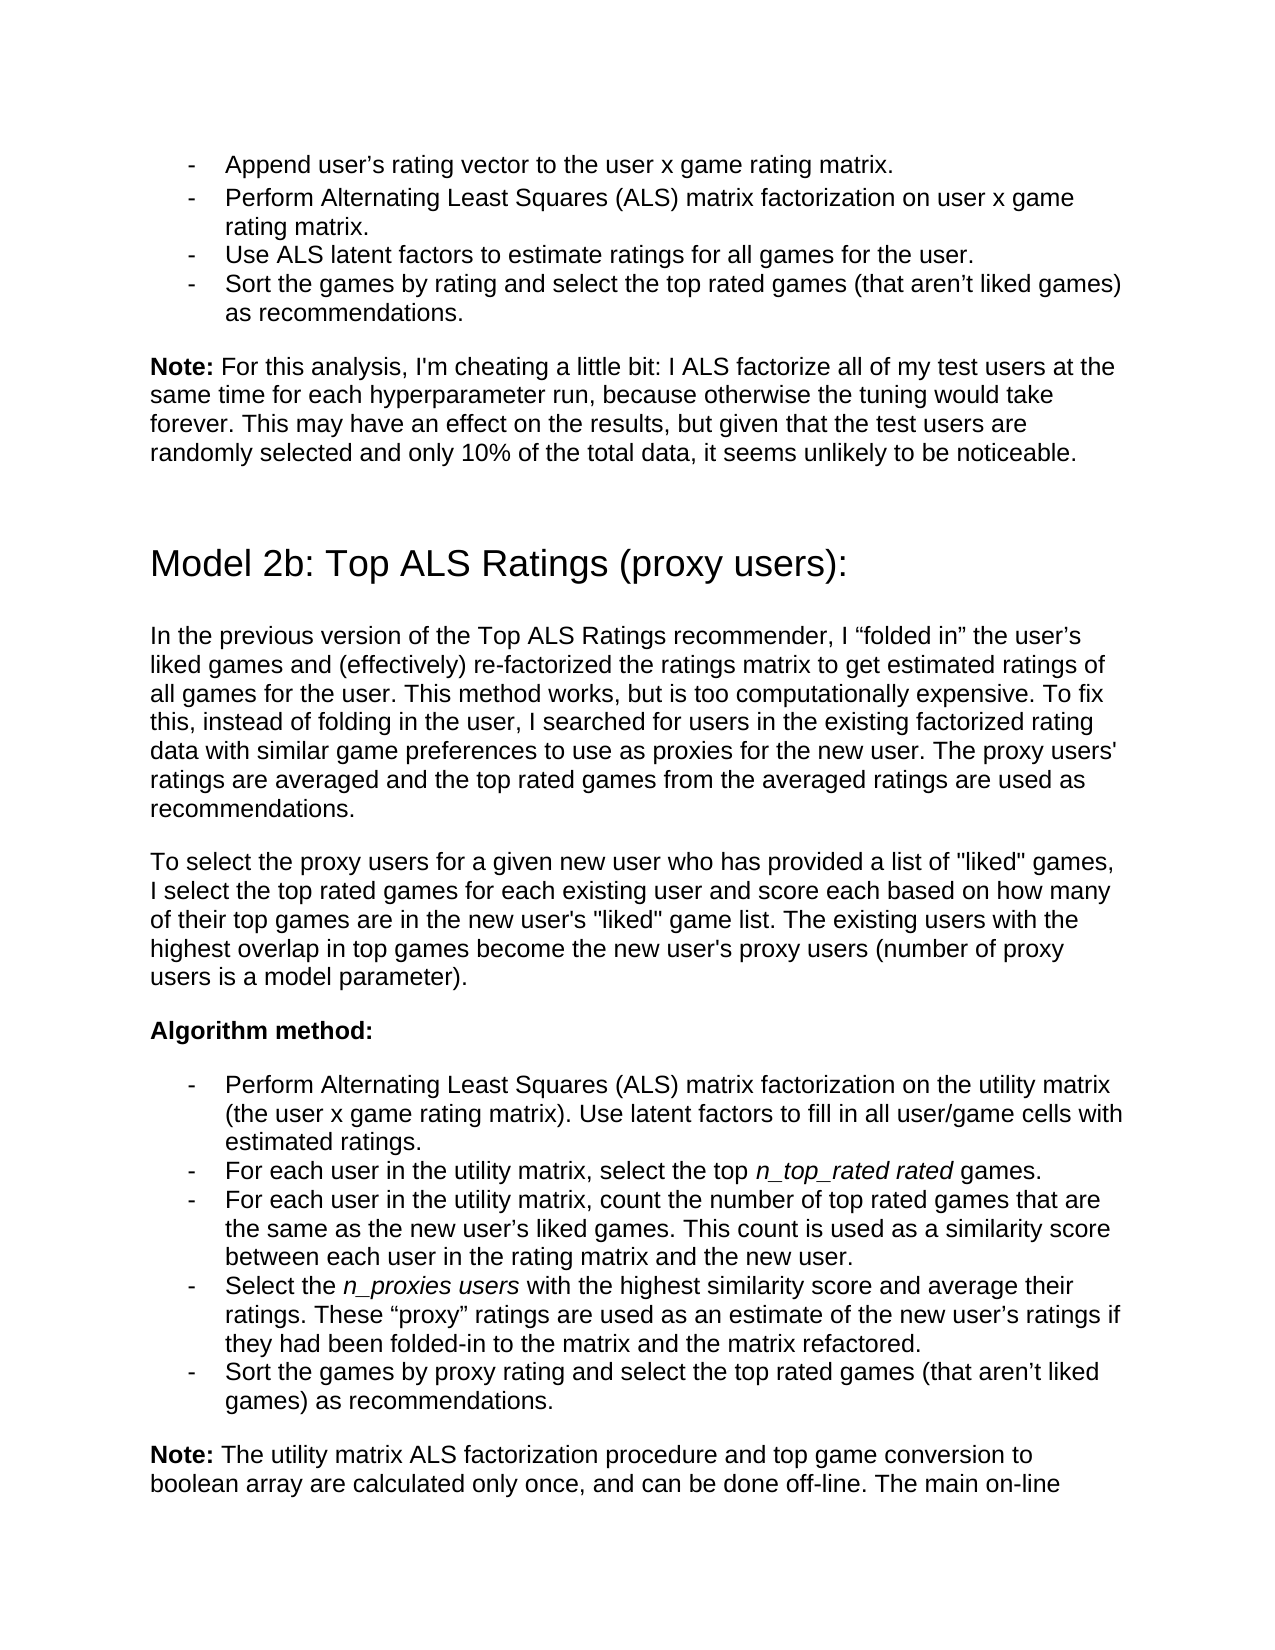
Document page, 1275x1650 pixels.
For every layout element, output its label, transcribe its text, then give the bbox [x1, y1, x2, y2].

text Note: For this analysis, I'm cheating a little bit: I ALS factorize all of my test users at the same time for each hyperparameter run, because otherwise the tuning would take forever. This may have an effect on the results, but given that the test users are randomly selected and only 10% of the total data, it seems unlikely to be noticeable. [150, 352, 1125, 467]
list For each user in the utility matrix, count the number of top rated games that are the same as the new user’s liked games. This count is used as a similarity score between each user in the rating matrix and the new user. [187, 1185, 1125, 1271]
text Model 2b: Top ALS Ratings (proxy users): [150, 541, 1125, 584]
text Algorithm method: [150, 1016, 1125, 1045]
text Note: The utility matrix ALS factorization procedure and top game conversion to boolean array are calculated only once, and can be done off-line. The main on-line [150, 1440, 1125, 1497]
list Use ALS latent factors to estimate ratings for all games for the user. [187, 241, 1125, 269]
list Perform Alternating Least Squares (ALS) matrix factorization on the utility matrix (the user x game rating matrix). Use latent factors to fill in all user/game cells with estimated ratings. [187, 1070, 1125, 1156]
list Perform Alternating Least Squares (ALS) matrix factorization on user x game rating matrix. [187, 183, 1125, 241]
list Select the n_proxies users with the highest similarity score and average their ratings. These “proxy” ratings are used as an estimate of the new user’s ratings if they had been folded-in to the matrix and the matrix refactored. [187, 1271, 1125, 1357]
list For each user in the utility matrix, select the top n_top_rated rated games. [187, 1156, 1125, 1185]
list Append user’s rating vector to the user x game rating matrix. [187, 150, 1125, 179]
text In the previous version of the Top ALS Ratings recommender, I “folded in” the user’s liked games and (effectively) re-factorized the ratings matrix to get estimated ratings of all games for the user. This method works, but is too computationally expensive. To fix this, instead of folding in the user, I searched for users in the existing factorized rating data with similar game preferences to use as proxies for the new user. The proxy users' ratings are averaged and the top rated games from the averaged ratings are used as recommendations. [150, 621, 1125, 822]
text To select the proxy users for a given new user who has provided a list of "liked" games, I select the top rated games for each existing user and score each based on how many of their top games are in the new user's "liked" game list. The existing users with the highest overlap in top games become the new user's proxy users (number of proxy users is a model parameter). [150, 847, 1125, 991]
list Sort the games by rating and select the top rated games (that aren’t liked games) as recommendations. [187, 269, 1125, 327]
list Sort the games by proxy rating and select the top rated games (that aren’t liked games) as recommendations. [187, 1357, 1125, 1415]
